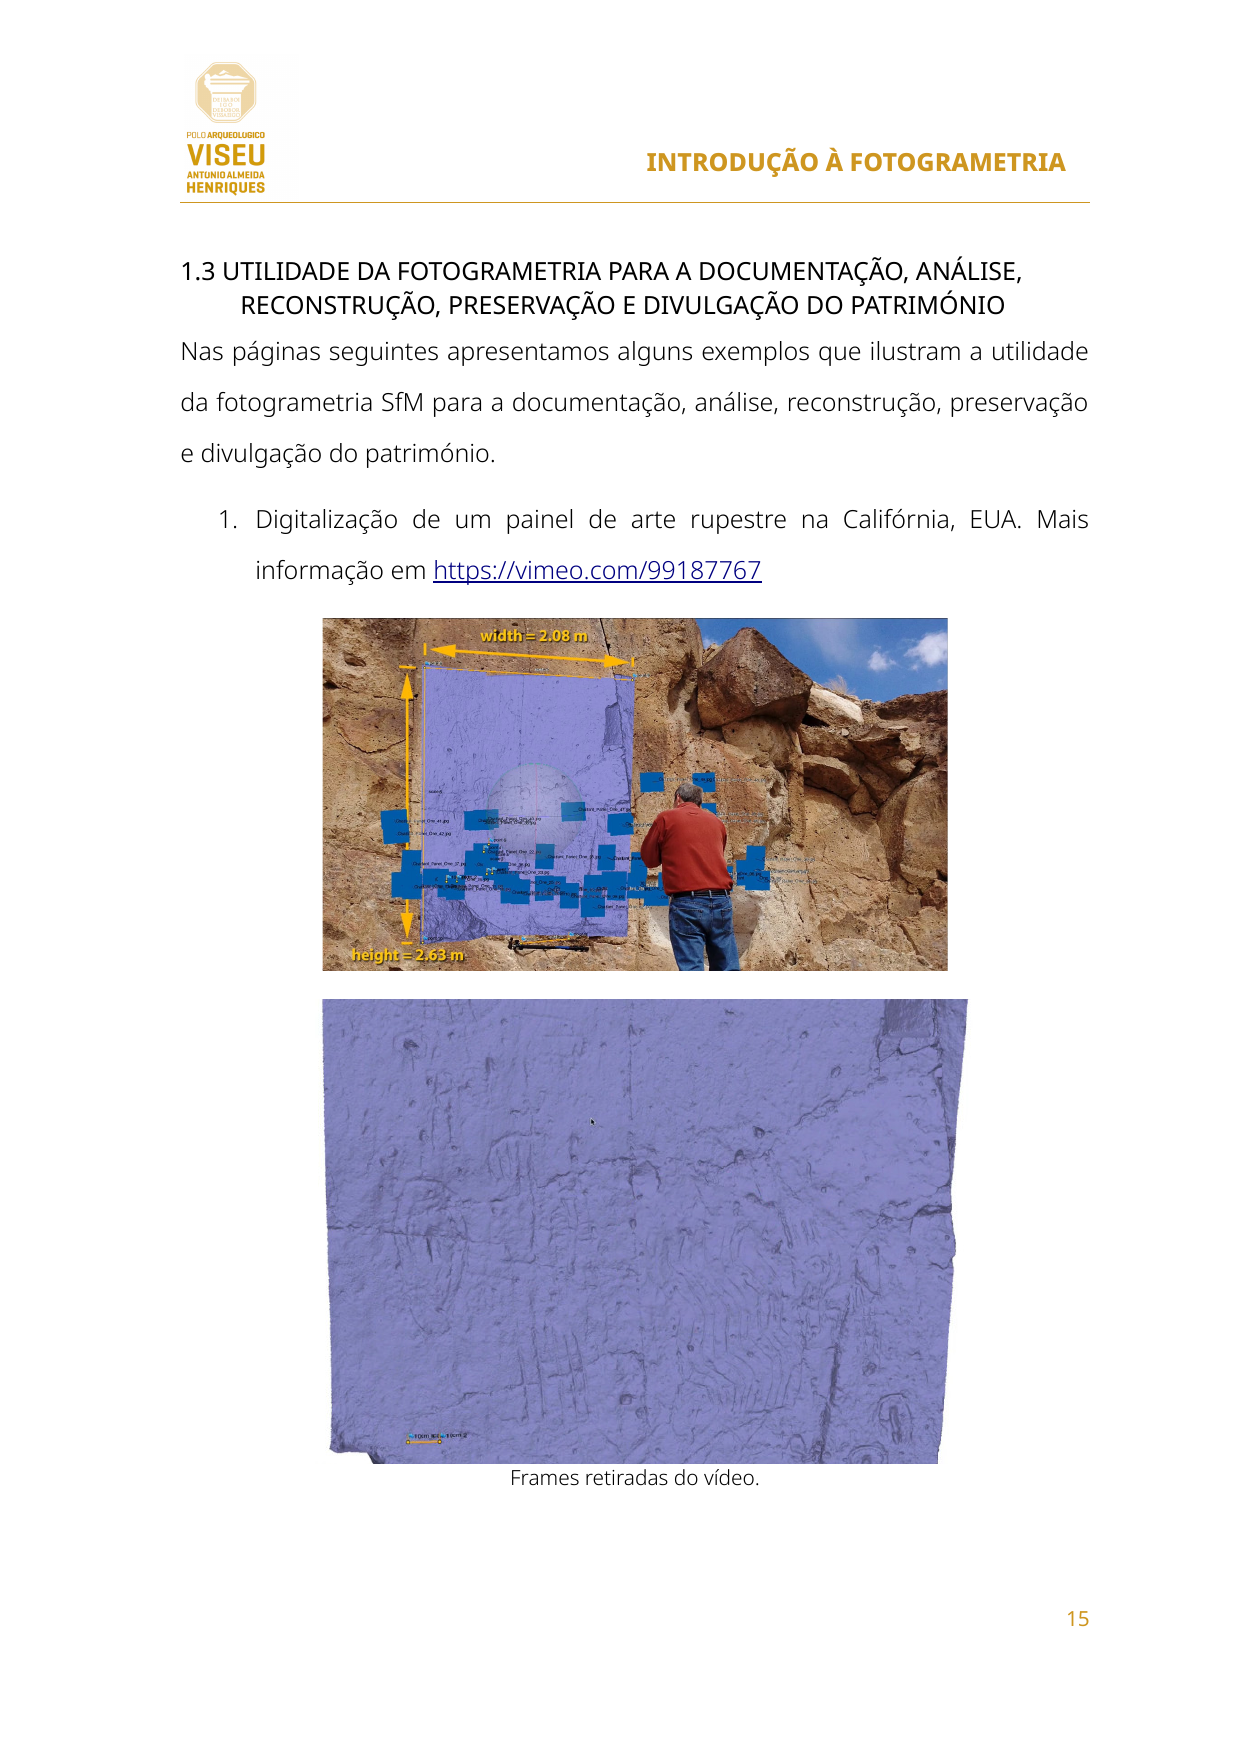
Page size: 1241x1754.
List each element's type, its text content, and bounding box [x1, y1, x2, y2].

subtitle 1.3 Utilidade da fotogrametria para a documentação, análise, reconstrução, preservação e divulgação do património [180, 253, 1090, 321]
text Frames retiradas do vídeo. [180, 1023, 1090, 1492]
text Nas páginas seguintes apresentamos alguns exemplos que ilustram a utilidade da fotogrametria SfM para a documentação, análise, reconstrução, preservação e divulgação do património. [180, 334, 1090, 470]
list Digitalização de um painel de arte rupestre na Califórnia, EUA. Mais informação em https://vimeo.com/99187767 [218, 502, 1090, 587]
picture [322, 618, 948, 971]
picture [267, 999, 1024, 1464]
picture [184, 54, 300, 202]
